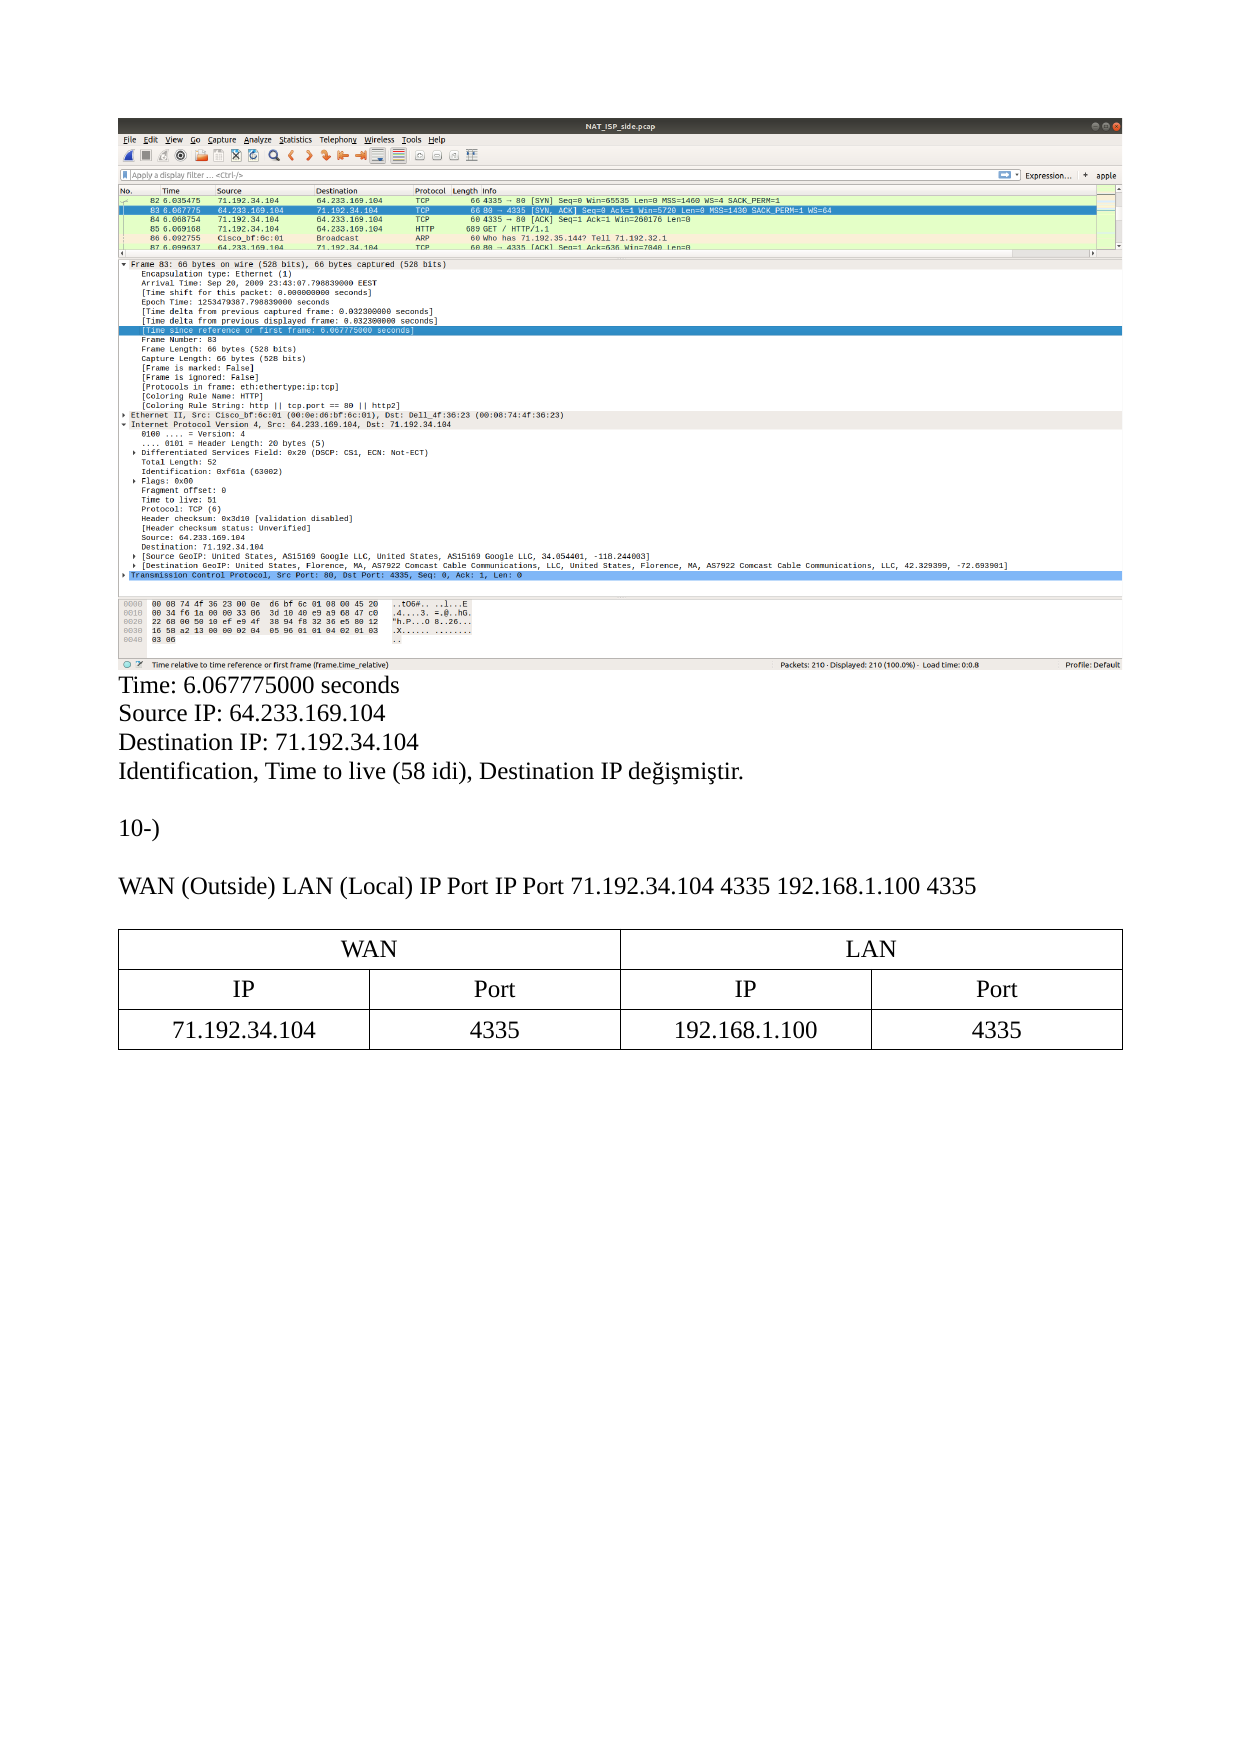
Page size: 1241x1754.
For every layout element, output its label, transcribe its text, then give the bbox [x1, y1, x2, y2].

text Source IP: 64.233.169.104 [118, 698, 1122, 727]
table_cell 4335 [872, 1010, 1122, 1049]
picture [118, 118, 1123, 670]
text 10-) [118, 813, 1122, 842]
table_cell 71.192.34.104 [119, 1010, 369, 1049]
table_cell Port [872, 970, 1122, 1009]
text Time: 6.067775000 seconds [118, 670, 1122, 698]
text Destination IP: 71.192.34.104 [118, 727, 1122, 756]
text Identification, Time to live (58 idi), Destination IP değişmiştir. [118, 756, 1122, 785]
table_cell IP [621, 970, 871, 1009]
table_cell IP [119, 970, 369, 1009]
table_header LAN [621, 930, 1122, 969]
table_cell 4335 [370, 1010, 620, 1049]
text WAN (Outside) LAN (Local) IP Port IP Port 71.192.34.104 4335 192.168.1.100 4335 [118, 871, 1122, 900]
table_header WAN [119, 930, 620, 969]
table_cell Port [370, 970, 620, 1009]
table_cell 192.168.1.100 [621, 1010, 871, 1049]
